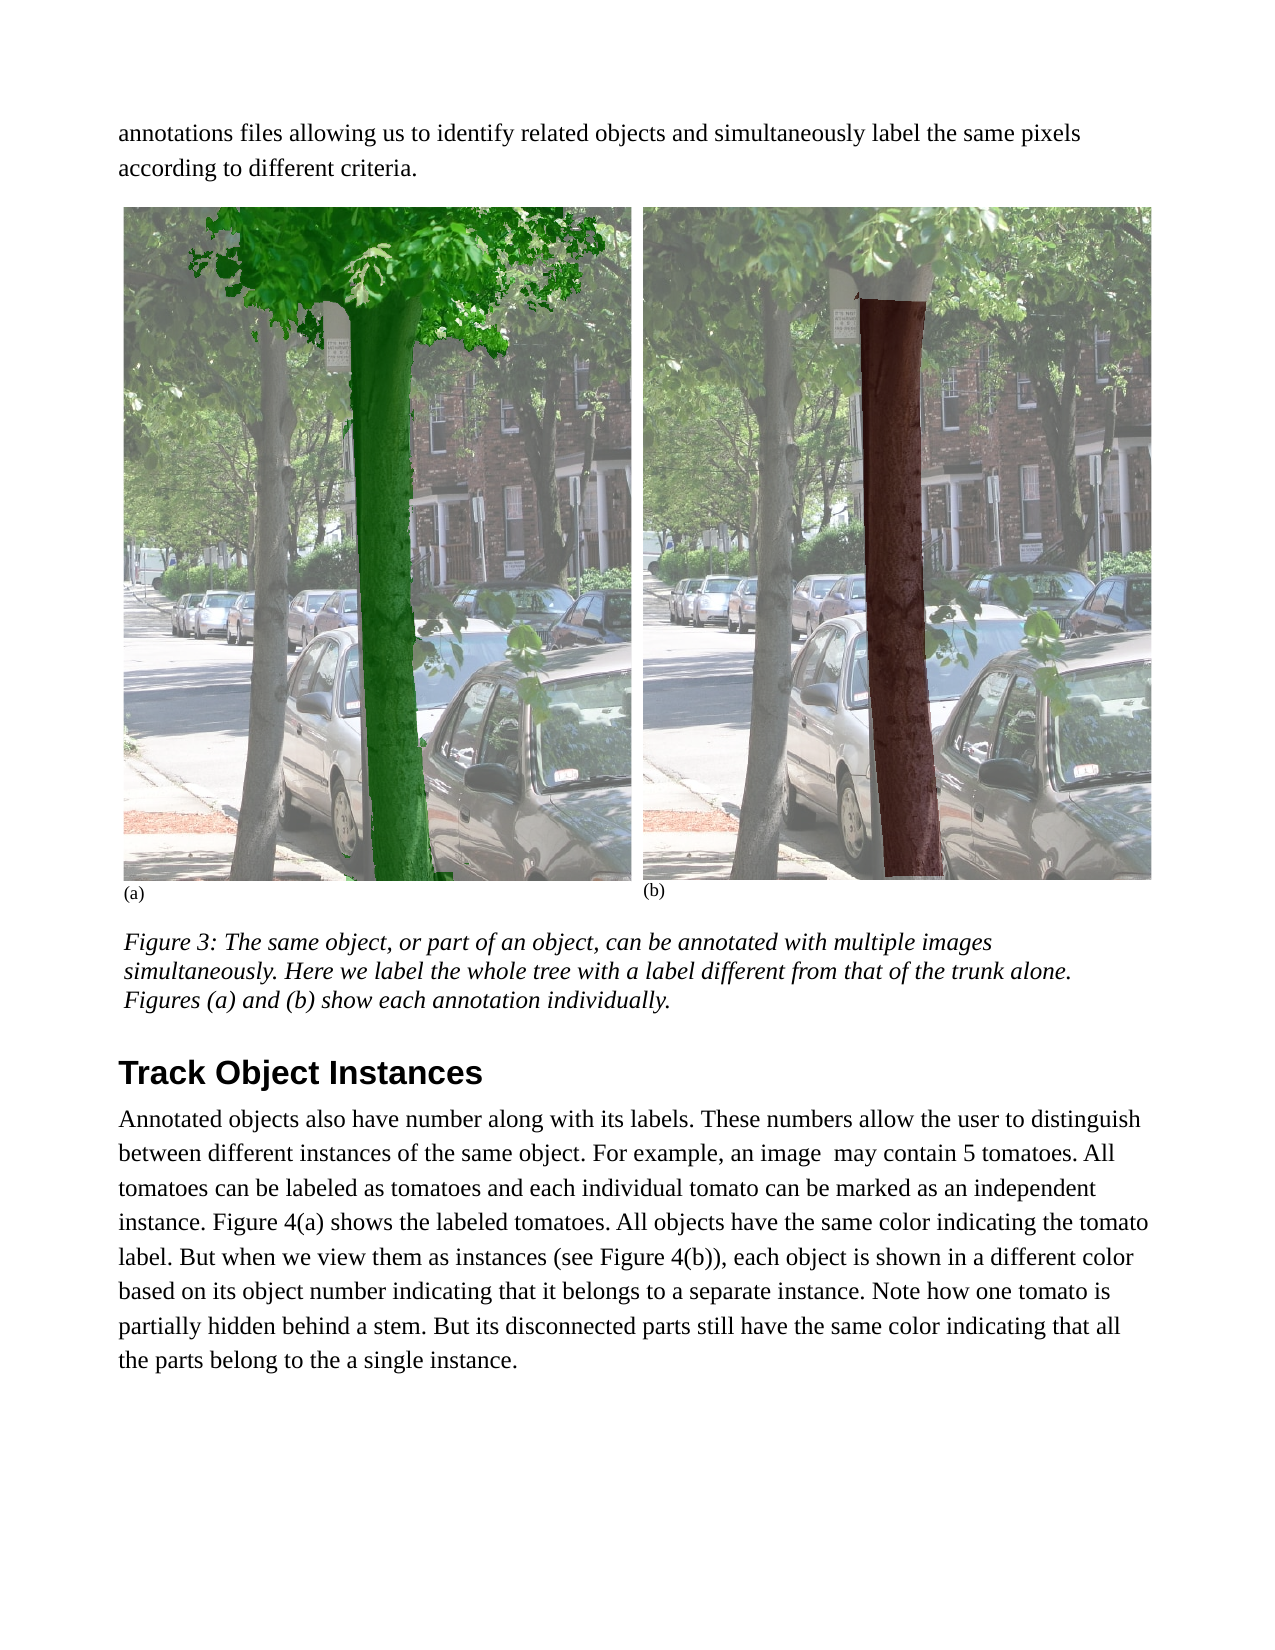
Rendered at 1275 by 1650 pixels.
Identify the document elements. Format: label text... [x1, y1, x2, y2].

table_cell Figure 3: The same object, or part of an object, can be annotated with multiple images simultaneously. Here we label the whole tree with a label different from that of the trunk alone. Figures (a) and (b) show each annotation individually. [118, 909, 1157, 1032]
subtitle Track Object Instances [118, 1053, 1157, 1091]
text annotations files allowing us to identify related objects and simultaneously label the same pixels according to different criteria. [118, 118, 1157, 181]
picture [123, 207, 632, 882]
text Annotated objects also have number along with its labels. These numbers allow the user to distinguish between different instances of the same object. For example, an image may contain 5 tomatoes. All tomatoes can be labeled as tomatoes and each individual tomato can be marked as an independent instance. Figure 4(a) shows the labeled tomatoes. All objects have the same color indicating the tomato label. But when we view them as instances (see Figure 4(b)), each object is shown in a different color based on its object number indicating that it belongs to a separate instance. Note how one tomato is partially hidden behind a stem. But its disconnected parts still have the same color indicating that all the parts belong to the a single instance. [118, 1104, 1157, 1374]
table_header (b) [638, 202, 1157, 909]
picture [643, 207, 1152, 880]
table_header (a) [118, 202, 637, 909]
